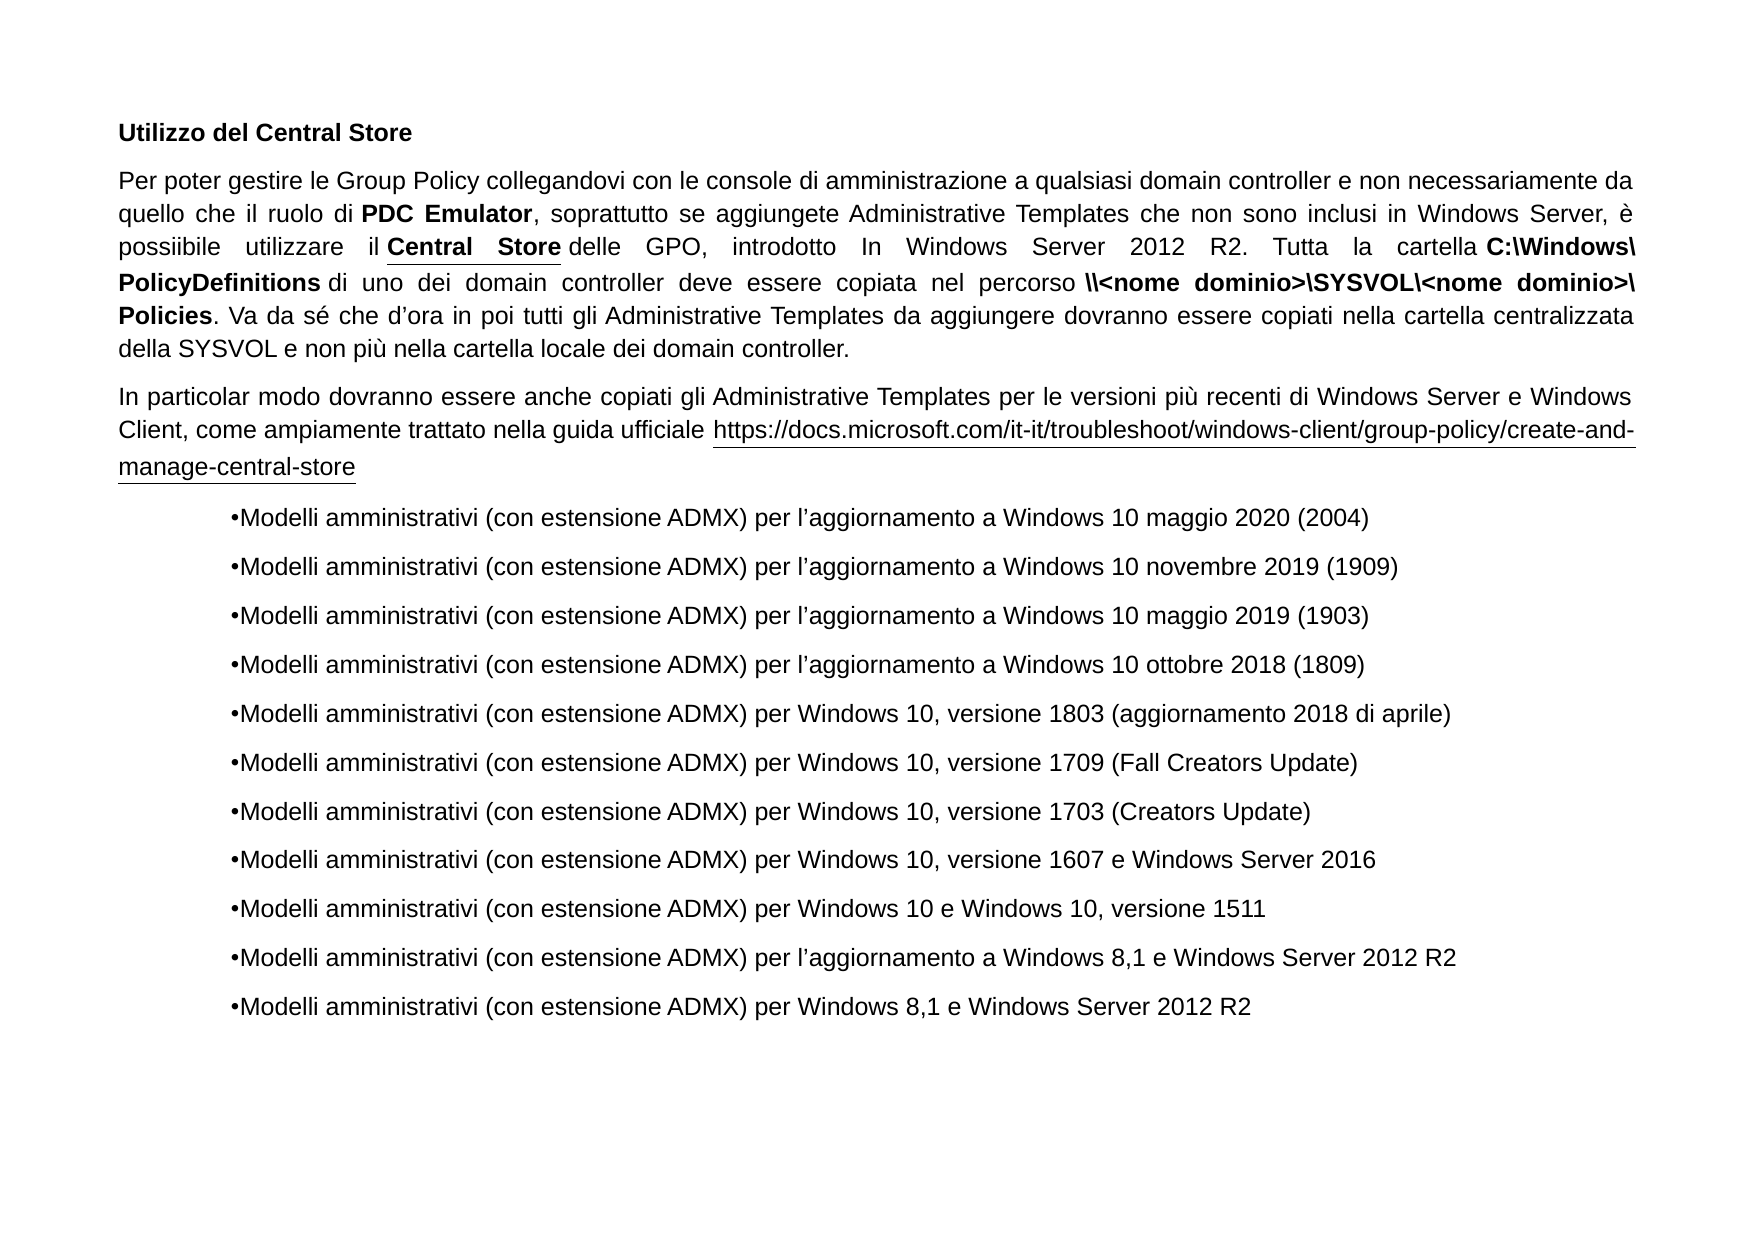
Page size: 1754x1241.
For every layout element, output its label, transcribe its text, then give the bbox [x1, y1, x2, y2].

text Utilizzo del Central Store [118, 118, 1636, 147]
list Modelli amministrativi (con estensione ADMX) per Windows 10, versione 1607 e Windows Server 2016 [118, 846, 1636, 874]
list Modelli amministrativi (con estensione ADMX) per l’aggiornamento a Windows 8,1 e Windows Server 2012 R2 [118, 943, 1636, 972]
list Modelli amministrativi (con estensione ADMX) per l’aggiornamento a Windows 10 maggio 2020 (2004) [118, 503, 1636, 532]
list Modelli amministrativi (con estensione ADMX) per l’aggiornamento a Windows 10 maggio 2019 (1903) [118, 601, 1636, 629]
list Modelli amministrativi (con estensione ADMX) per Windows 10 e Windows 10, versione 1511 [118, 894, 1636, 923]
list Modelli amministrativi (con estensione ADMX) per Windows 10, versione 1709 (Fall Creators Update) [118, 748, 1636, 776]
list Modelli amministrativi (con estensione ADMX) per l’aggiornamento a Windows 10 novembre 2019 (1909) [118, 552, 1636, 581]
text Per poter gestire le Group Policy collegandovi con le console di amministrazione a qualsiasi domain controller e non necessariamente da quello che il ruolo di PDC Emulator, soprattutto se aggiungete Administrative Templates che non sono inclusi in Windows Server, è possiibile utilizzare il Central Store delle GPO, introdotto In Windows Server 2012 R2. Tutta la cartella C:\Windows\PolicyDefinitions di uno dei domain controller deve essere copiata nel percorso \\<nome dominio>\SYSVOL\<nome dominio>\Policies. Va da sé che d’ora in poi tutti gli Administrative Templates da aggiungere dovranno essere copiati nella cartella centralizzata della SYSVOL e non più nella cartella locale dei domain controller. [118, 166, 1636, 363]
list Modelli amministrativi (con estensione ADMX) per Windows 10, versione 1803 (aggiornamento 2018 di aprile) [118, 699, 1636, 727]
text In particolar modo dovranno essere anche copiati gli Administrative Templates per le versioni più recenti di Windows Server e Windows Client, come ampiamente trattato nella guida ufficiale https://docs.microsoft.com/it-it/troubleshoot/windows-client/group-policy/create-and-manage-central-store [118, 382, 1636, 483]
list Modelli amministrativi (con estensione ADMX) per Windows 8,1 e Windows Server 2012 R2 [118, 992, 1636, 1021]
list Modelli amministrativi (con estensione ADMX) per l’aggiornamento a Windows 10 ottobre 2018 (1809) [118, 650, 1636, 678]
list Modelli amministrativi (con estensione ADMX) per Windows 10, versione 1703 (Creators Update) [118, 797, 1636, 825]
